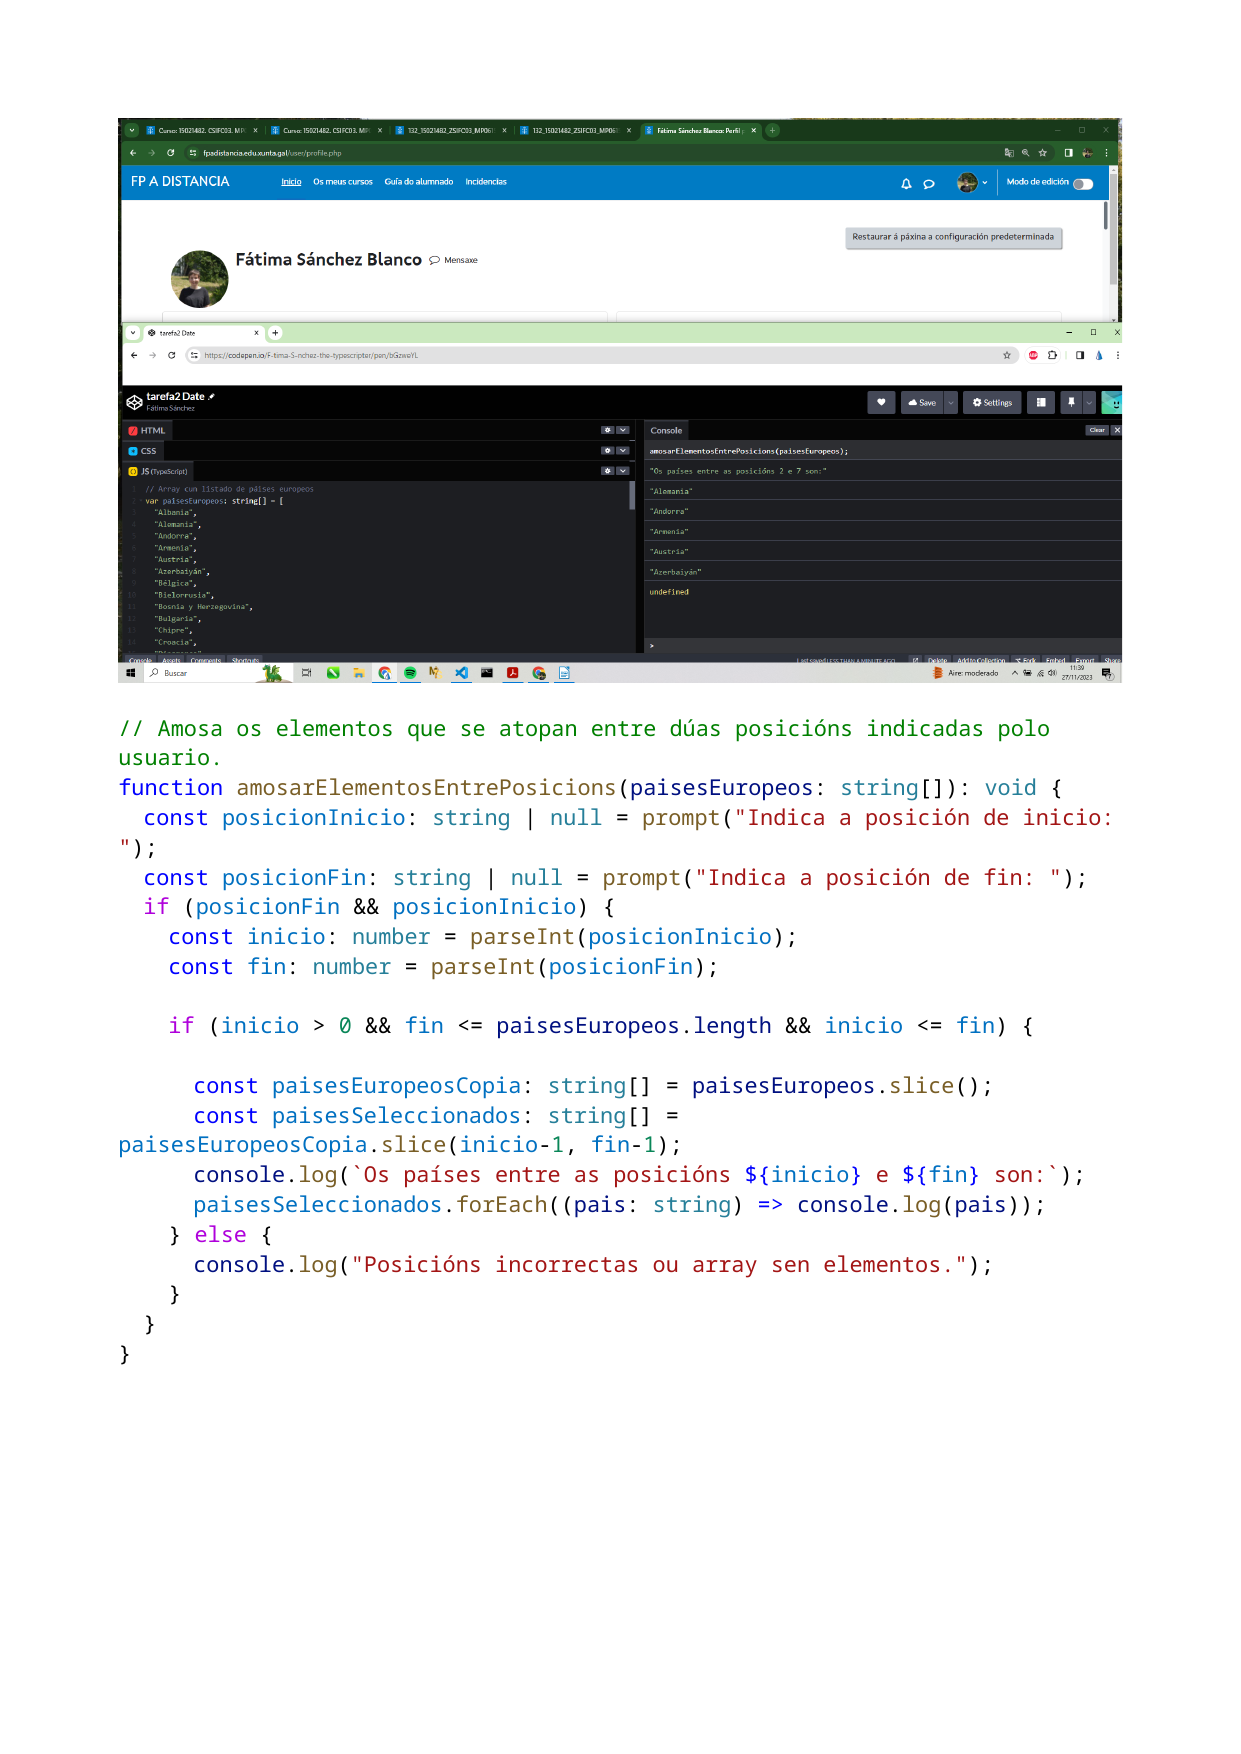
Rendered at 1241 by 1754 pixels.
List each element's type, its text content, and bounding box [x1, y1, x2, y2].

text const paisesSeleccionados: string[] = paisesEuropeosCopia.slice(inicio-1, fin-1); [118, 1100, 1122, 1159]
text console.log("Posicións incorrectas ou array sen elementos."); [118, 1249, 1122, 1278]
text paisesSeleccionados.forEach((pais: string) => console.log(pais)); [118, 1189, 1122, 1219]
text } [118, 1308, 1122, 1338]
text // Amosa os elementos que se atopan entre dúas posicións indicadas polo usuario. [118, 713, 1122, 772]
text console.log(`Os países entre as posicións ${inicio} e ${fin} son:`); [118, 1159, 1122, 1189]
text const posicionFin: string | null = prompt("Indica a posición de fin: "); [118, 862, 1122, 891]
text function amosarElementosEntrePosicions(paisesEuropeos: string[]): void { [118, 772, 1122, 802]
text const paisesEuropeosCopia: string[] = paisesEuropeos.slice(); [118, 1070, 1122, 1100]
text const fin: number = parseInt(posicionFin); [118, 951, 1122, 981]
text const inicio: number = parseInt(posicionInicio); [118, 921, 1122, 951]
text if (inicio > 0 && fin <= paisesEuropeos.length && inicio <= fin) { [118, 1010, 1122, 1040]
text if (posicionFin && posicionInicio) { [118, 891, 1122, 921]
text const posicionInicio: string | null = prompt("Indica a posición de inicio: "); [118, 802, 1122, 862]
text } [118, 1338, 1122, 1368]
text } [118, 1278, 1122, 1308]
picture [118, 118, 1123, 683]
text } else { [118, 1219, 1122, 1249]
